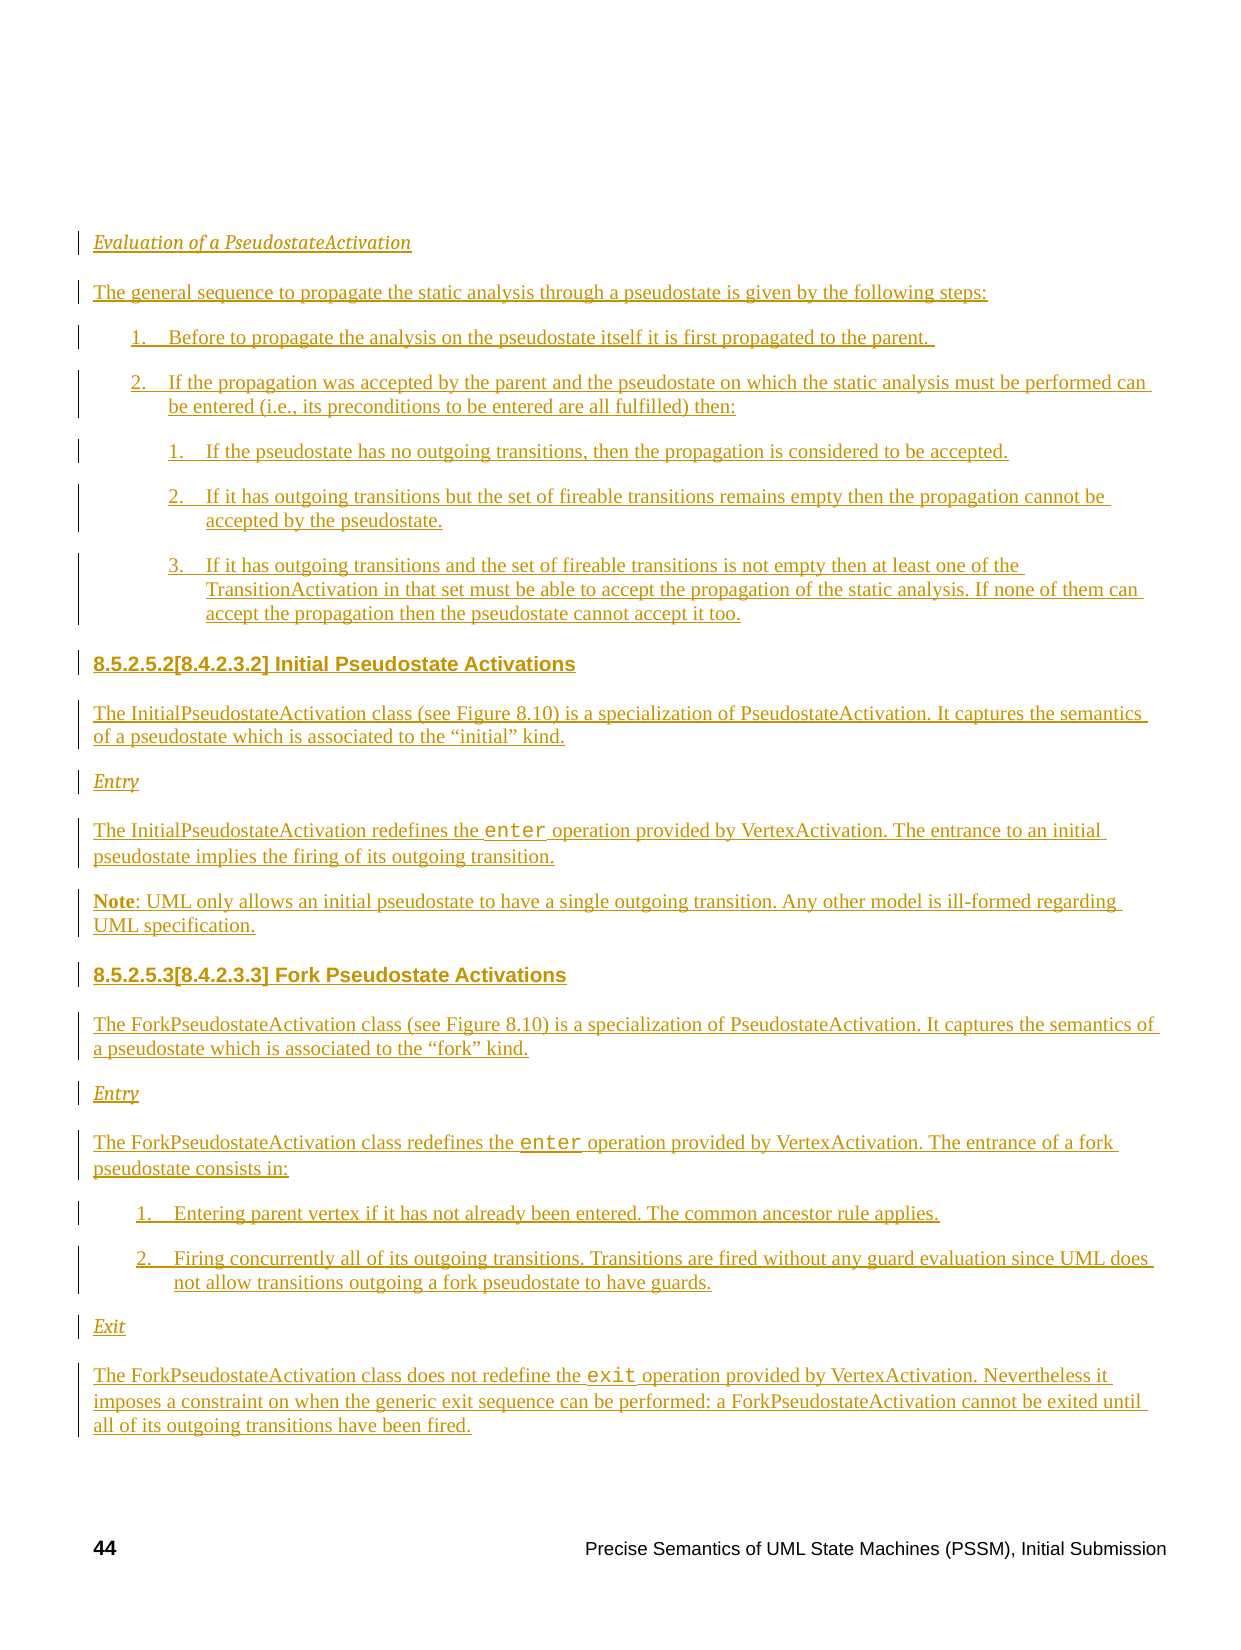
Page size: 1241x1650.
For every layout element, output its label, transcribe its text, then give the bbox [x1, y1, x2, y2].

subtitle Entry [93, 1081, 1164, 1105]
list Firing concurrently all of its outgoing transitions. Transitions are fired without any guard evaluation since UML does not allow transitions outgoing a fork pseudostate to have guards. [136, 1246, 1164, 1294]
text The ForkPseudostateActivation class redefines the enter operation provided by VertexActivation. The entrance of a fork pseudostate consists in: [93, 1130, 1164, 1179]
list If it has outgoing transitions but the set of fireable transitions remains empty then the propagation cannot be accepted by the pseudostate. [168, 484, 1164, 532]
text Note: UML only allows an initial pseudostate to have a single outgoing transition. Any other model is ill-formed regarding UML specification. [93, 889, 1164, 937]
text The ForkPseudostateActivation class (see Figure 8.10) is a specialization of PseudostateActivation. It captures the semantics of a pseudostate which is associated to the “fork” kind. [93, 1012, 1164, 1060]
subtitle Fork Pseudostate Activations [93, 962, 1164, 987]
list Entering parent vertex if it has not already been entered. The common ancestor rule applies. [136, 1201, 1164, 1225]
text The InitialPseudostateActivation redefines the enter operation provided by VertexActivation. The entrance to an initial pseudostate implies the firing of its outgoing transition. [93, 818, 1164, 868]
text The ForkPseudostateActivation class does not redefine the exit operation provided by VertexActivation. Nevertheless it imposes a constraint on when the generic exit sequence can be performed: a ForkPseudostateActivation cannot be exited until all of its outgoing transitions have been fired. [93, 1363, 1164, 1437]
list If the propagation was accepted by the parent and the pseudostate on which the static analysis must be performed can be entered (i.e., its preconditions to be entered are all fulfilled) then: [131, 370, 1164, 418]
list If it has outgoing transitions and the set of fireable transitions is not empty then at least one of the TransitionActivation in that set must be able to accept the propagation of the static analysis. If none of them can accept the propagation then the pseudostate cannot accept it too. [168, 553, 1164, 625]
list If the pseudostate has no outgoing transitions, then the propagation is considered to be accepted. [168, 439, 1164, 463]
subtitle Initial Pseudostate Activations [93, 650, 1164, 675]
subtitle Entry [93, 769, 1164, 793]
subtitle Evaluation of a PseudostateActivation [93, 231, 1164, 255]
list Before to propagate the analysis on the pseudostate itself it is first propagated to the parent. [131, 325, 1164, 349]
text The InitialPseudostateActivation class (see Figure 8.10) is a specialization of PseudostateActivation. It captures the semantics of a pseudostate which is associated to the “initial” kind. [93, 700, 1164, 748]
text The general sequence to propagate the static analysis through a pseudostate is given by the following steps: [93, 279, 1164, 304]
subtitle Exit [93, 1315, 1164, 1339]
